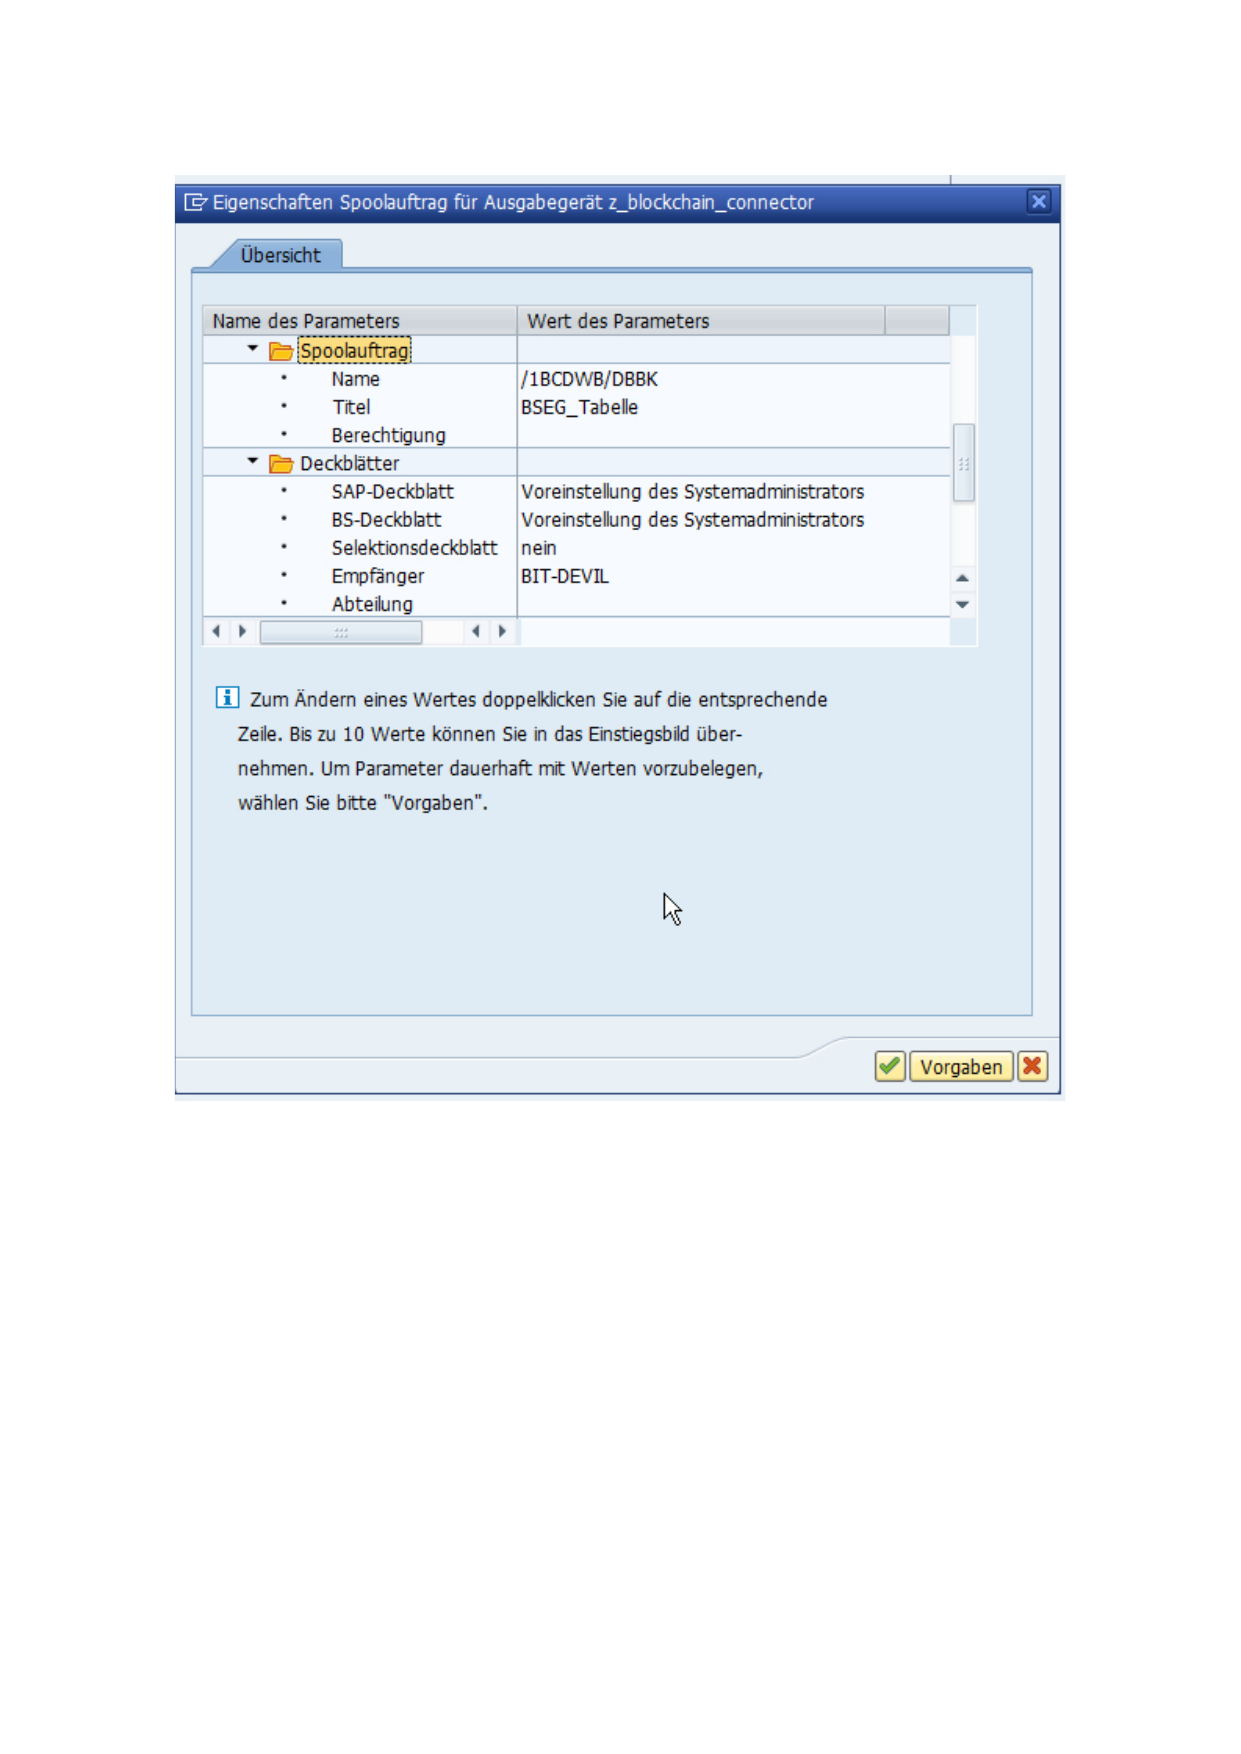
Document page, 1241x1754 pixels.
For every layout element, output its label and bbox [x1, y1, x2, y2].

picture [174, 175, 1066, 1101]
